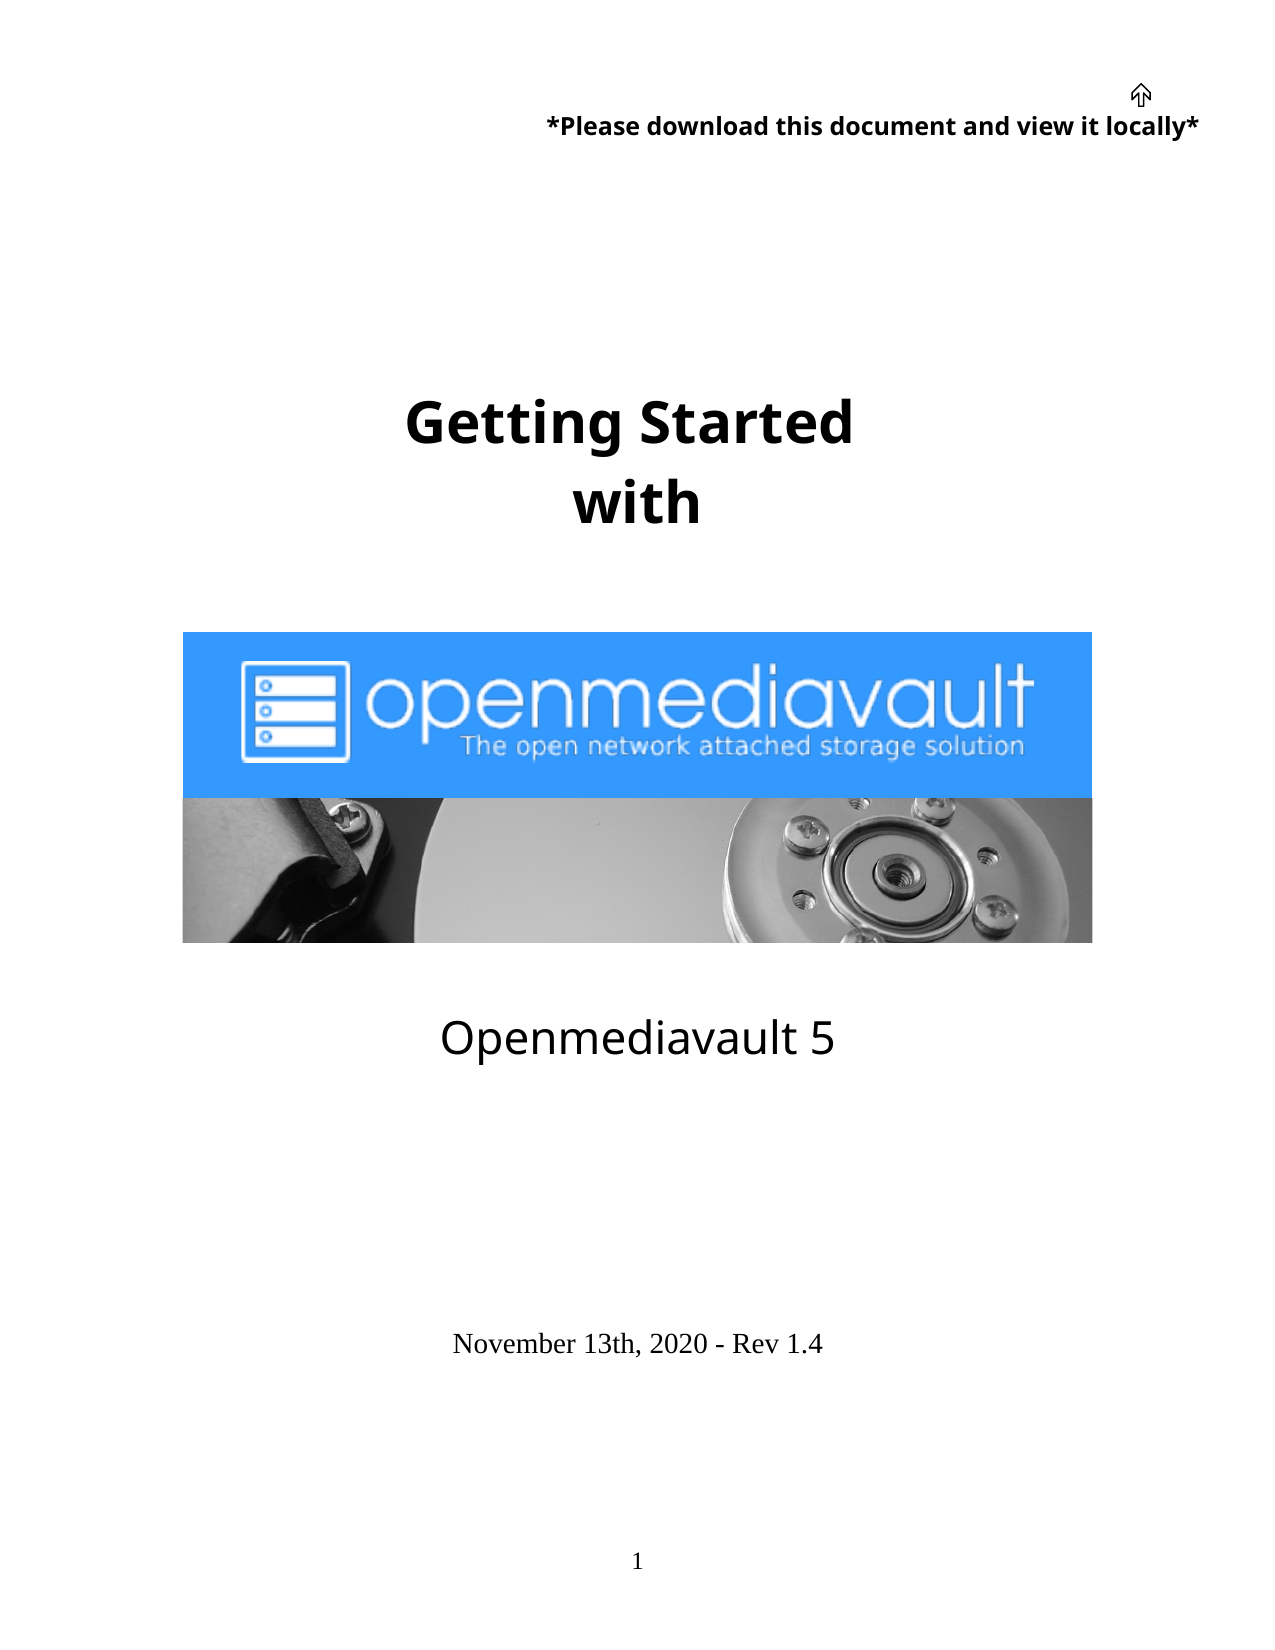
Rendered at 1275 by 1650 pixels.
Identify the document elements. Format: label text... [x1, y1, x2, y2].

picture [241, 661, 1034, 763]
text Getting Started with [75, 382, 1200, 541]
picture [182, 798, 1093, 943]
text Openmediavault 5 [75, 1005, 1200, 1067]
text *Please download this document and view it locally* [75, 109, 1200, 143]
text November 13th, 2020 - Rev 1.4 [75, 1326, 1200, 1359]
text  [75, 75, 1200, 109]
